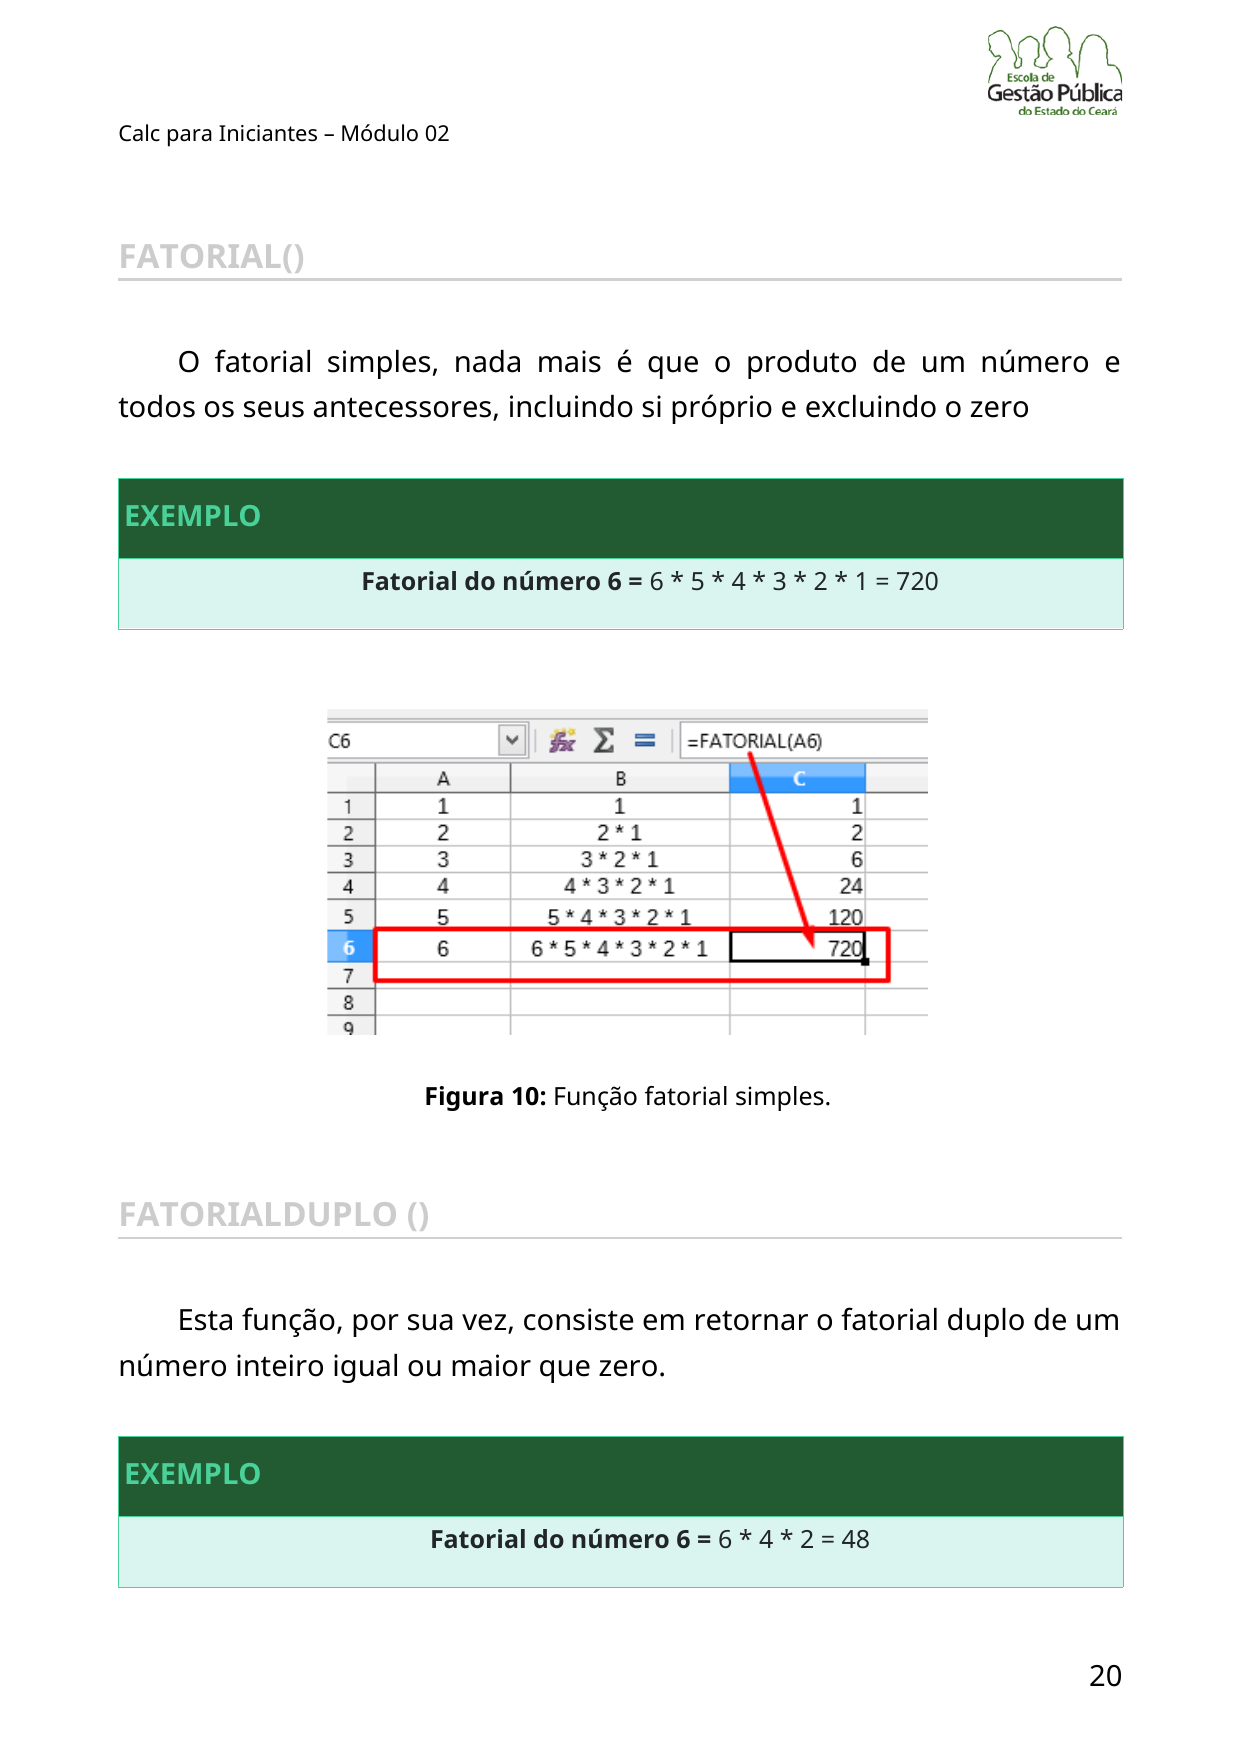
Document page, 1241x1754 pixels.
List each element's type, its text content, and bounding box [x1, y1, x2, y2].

subtitle FATORIALDUPLO () [118, 1182, 1122, 1237]
text O fatorial simples, nada mais é que o produto de um número e todos os seus antecessores, incluindo si próprio e excluindo o zero [118, 341, 1122, 426]
text Figura 10: Função fatorial simples. [327, 1035, 928, 1113]
subtitle FATORIAL() [118, 192, 1122, 278]
picture [327, 709, 928, 1035]
table_cell Fatorial do número 6 = 6 * 4 * 2 = 48 [119, 1517, 1123, 1587]
picture [118, 26, 1123, 115]
text Esta função, por sua vez, consiste em retornar o fatorial duplo de um número inteiro igual ou maior que zero. [118, 1299, 1122, 1384]
table_header EXEMPLO [119, 479, 1123, 558]
table_header EXEMPLO [119, 1437, 1123, 1516]
table_cell Fatorial do número 6 = 6 * 5 * 4 * 3 * 2 * 1 = 720 [119, 559, 1123, 628]
